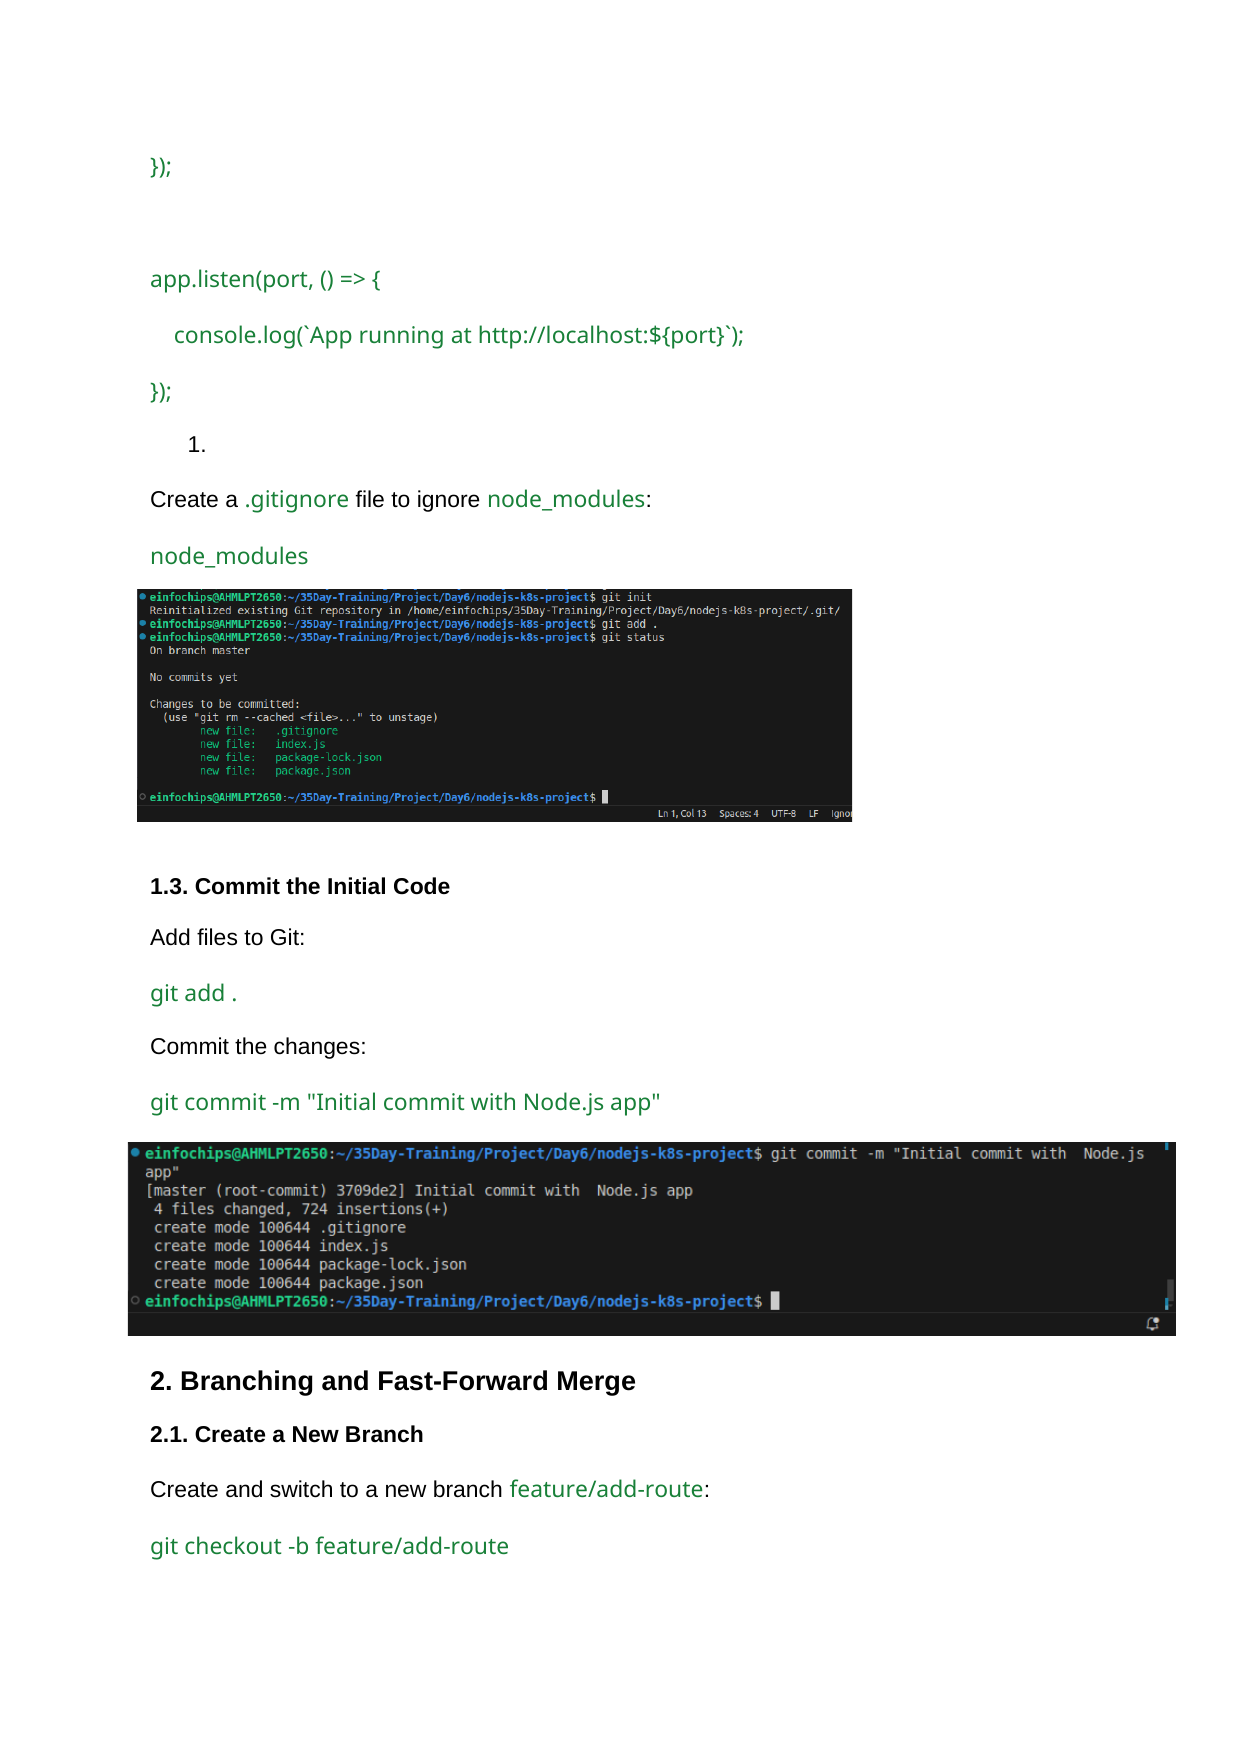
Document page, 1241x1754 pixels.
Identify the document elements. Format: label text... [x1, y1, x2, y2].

text Add files to Git: git add . [150, 924, 1090, 1008]
text Create and switch to a new branch feature/add-route: git checkout -b feature/add-route [150, 1473, 1090, 1561]
subtitle 2. Branching and Fast-Forward Merge [150, 1146, 1090, 1396]
text }); [150, 150, 1090, 181]
text Commit the changes: git commit -m "Initial commit with Node.js app" [150, 1033, 1090, 1117]
text app.listen(port, () => { [150, 262, 1090, 294]
text Create a .gitignore file to ignore node_modules: node_modules [150, 483, 1090, 571]
text 1.3. Commit the Initial Code [150, 873, 1090, 899]
text 2.1. Create a New Branch [150, 1421, 1090, 1448]
picture [137, 589, 853, 821]
text console.log(`App running at http://localhost:${port}`); [150, 319, 1090, 350]
text }); [150, 375, 1090, 406]
